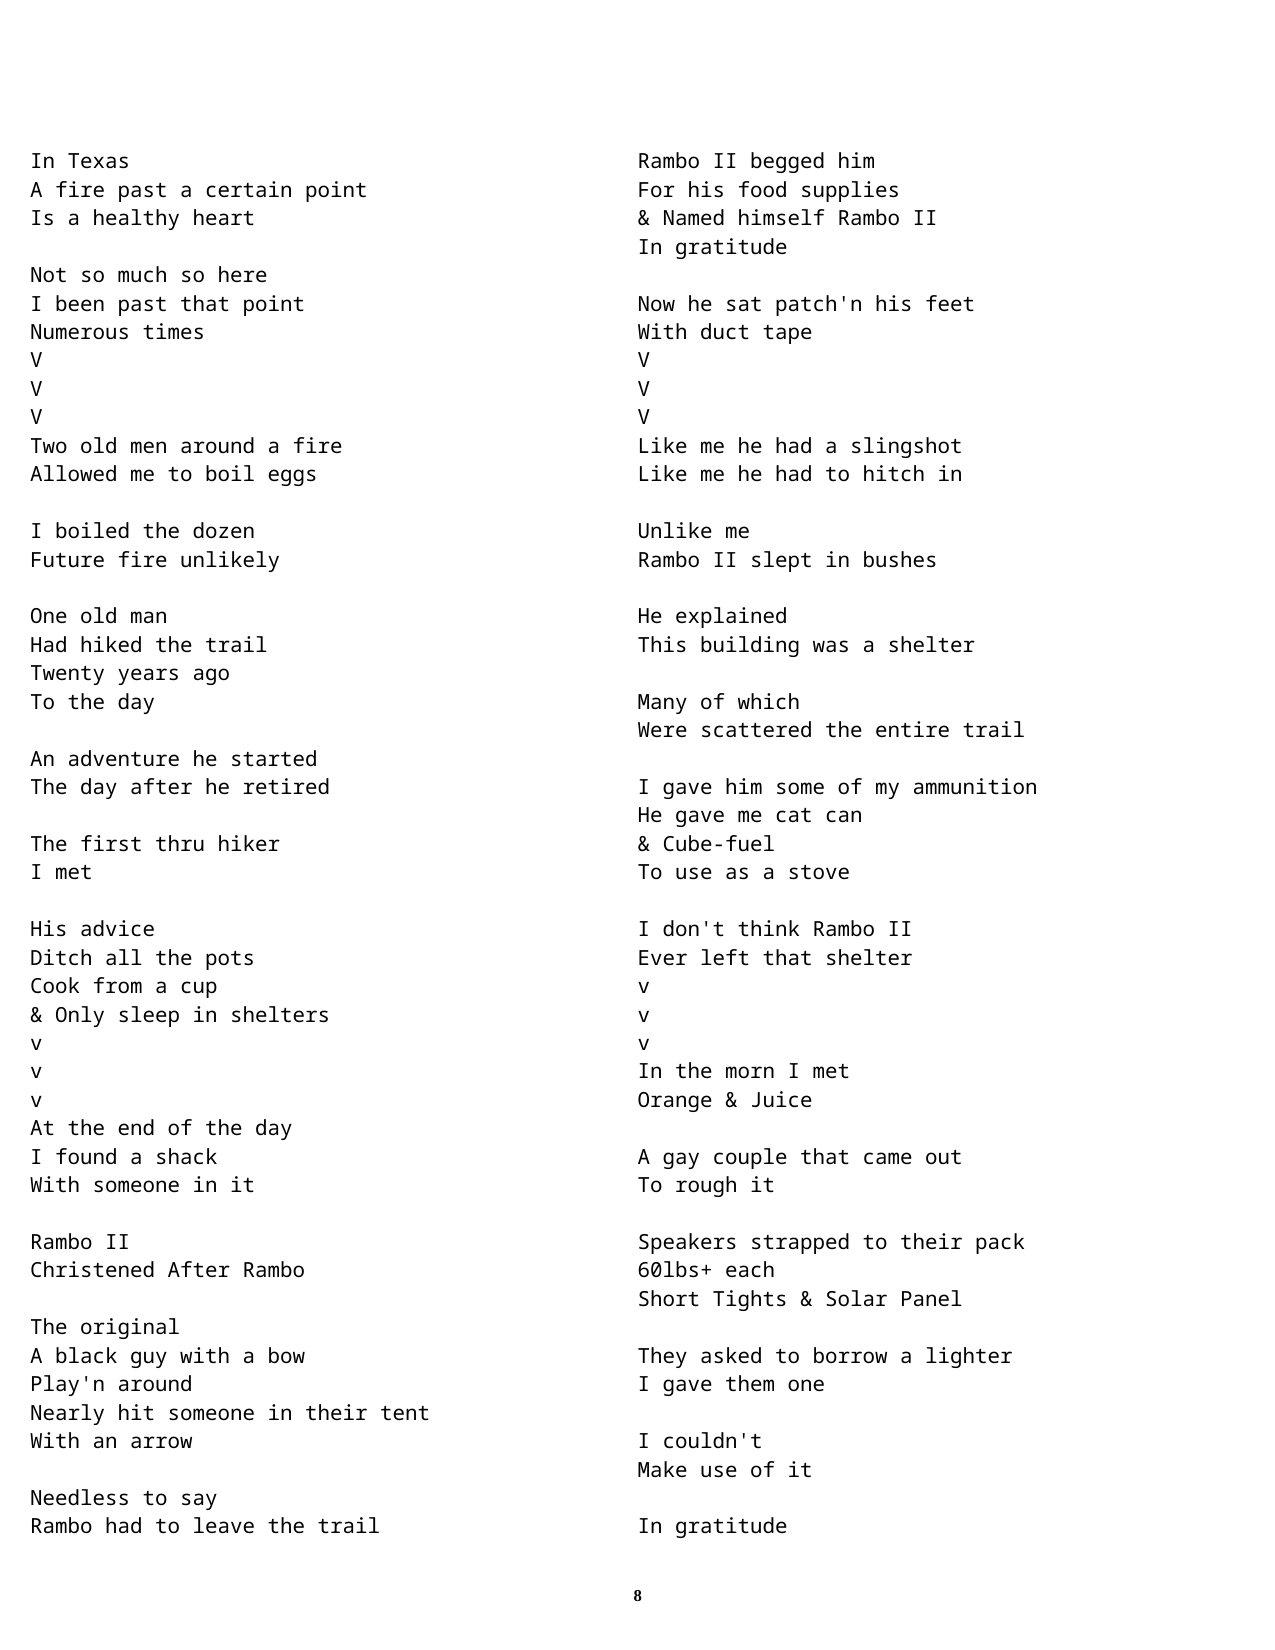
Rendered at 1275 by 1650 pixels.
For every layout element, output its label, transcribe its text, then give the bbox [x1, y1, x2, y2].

text The day after he retired [30, 772, 637, 801]
text Many of which [637, 687, 1245, 715]
text Short Tights & Solar Panel [637, 1284, 1245, 1312]
text Play'n around [30, 1369, 637, 1398]
text V [637, 402, 1245, 431]
text Were scattered the entire trail [637, 715, 1245, 744]
text Rambo II [30, 1227, 637, 1256]
text v [637, 1028, 1245, 1057]
text Allowed me to boil eggs [30, 459, 637, 488]
text To use as a stove [637, 857, 1245, 886]
text I met [30, 857, 637, 886]
text His advice [30, 914, 637, 943]
text Unlike me [637, 516, 1245, 545]
text Numerous times [30, 317, 637, 346]
text Twenty years ago [30, 658, 637, 687]
text V [30, 402, 637, 431]
text This building was a shelter [637, 630, 1245, 658]
text The first thru hiker [30, 829, 637, 857]
text One old man [30, 602, 637, 630]
text In Texas [30, 147, 637, 175]
text He gave me cat can [637, 801, 1245, 829]
text Ditch all the pots [30, 943, 637, 971]
text v [637, 971, 1245, 1000]
text V [30, 346, 637, 374]
text V [30, 374, 637, 402]
text With someone in it [30, 1170, 637, 1199]
text Speakers strapped to their pack [637, 1227, 1245, 1256]
text Christened After Rambo [30, 1256, 637, 1284]
text Like me he had a slingshot [637, 431, 1245, 459]
text Ever left that shelter [637, 943, 1245, 971]
text Future fire unlikely [30, 545, 637, 573]
text With an arrow [30, 1426, 637, 1455]
text v [30, 1057, 637, 1085]
text He explained [637, 602, 1245, 630]
text Needless to say [30, 1483, 637, 1512]
text Rambo had to leave the trail [30, 1512, 637, 1540]
text Make use of it [637, 1455, 1245, 1483]
text Rambo II begged him [637, 147, 1245, 175]
text A black guy with a bow [30, 1341, 637, 1369]
text The original [30, 1312, 637, 1341]
text In gratitude [637, 1512, 1245, 1540]
text To rough it [637, 1170, 1245, 1199]
text Is a healthy heart [30, 203, 637, 232]
text To the day [30, 687, 637, 715]
text With duct tape [637, 317, 1245, 346]
text An adventure he started [30, 744, 637, 772]
text In the morn I met [637, 1057, 1245, 1085]
text I found a shack [30, 1142, 637, 1170]
text A fire past a certain point [30, 175, 637, 203]
text In gratitude [637, 232, 1245, 260]
text & Only sleep in shelters [30, 1000, 637, 1028]
text Now he sat patch'n his feet [637, 289, 1245, 317]
text V [637, 374, 1245, 402]
text Nearly hit someone in their tent [30, 1398, 637, 1426]
text I couldn't [637, 1426, 1245, 1455]
text V [637, 346, 1245, 374]
text I been past that point [30, 289, 637, 317]
text I don't think Rambo II [637, 914, 1245, 943]
text They asked to borrow a lighter [637, 1341, 1245, 1369]
text Rambo II slept in bushes [637, 545, 1245, 573]
text At the end of the day [30, 1113, 637, 1142]
text v [30, 1028, 637, 1057]
text Had hiked the trail [30, 630, 637, 658]
text Orange & Juice [637, 1085, 1245, 1113]
text I gave him some of my ammunition [637, 772, 1245, 801]
text v [30, 1085, 637, 1113]
text Two old men around a fire [30, 431, 637, 459]
text Like me he had to hitch in [637, 459, 1245, 488]
text For his food supplies [637, 175, 1245, 203]
text v [637, 1000, 1245, 1028]
text 60lbs+ each [637, 1256, 1245, 1284]
text & Named himself Rambo II [637, 203, 1245, 232]
text & Cube-fuel [637, 829, 1245, 857]
text I boiled the dozen [30, 516, 637, 545]
text A gay couple that came out [637, 1142, 1245, 1170]
text Cook from a cup [30, 971, 637, 1000]
text I gave them one [637, 1369, 1245, 1398]
text Not so much so here [30, 260, 637, 289]
